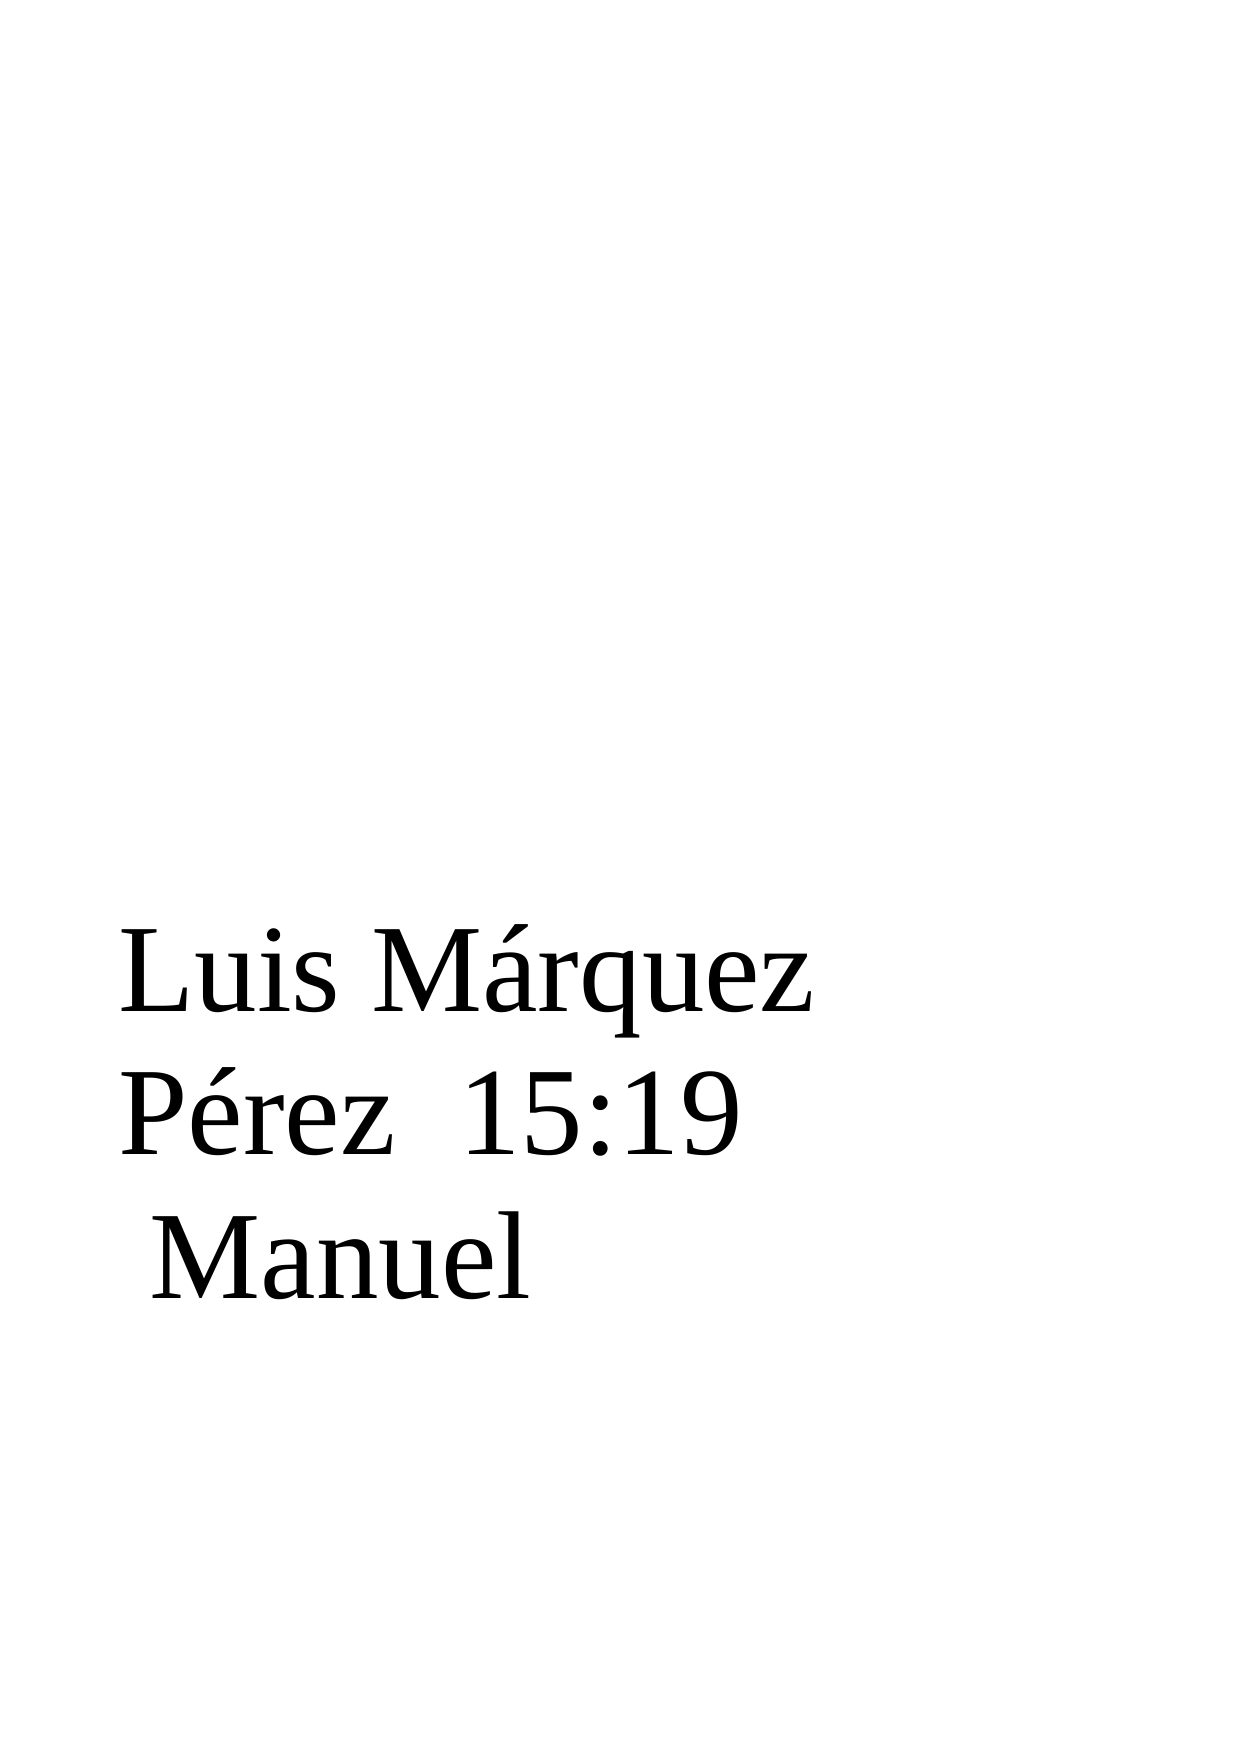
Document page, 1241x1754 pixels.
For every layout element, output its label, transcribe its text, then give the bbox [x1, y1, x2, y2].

text Luis Márquez Pérez 15:19 [118, 894, 1122, 1182]
text Manuel [118, 1182, 1122, 1326]
